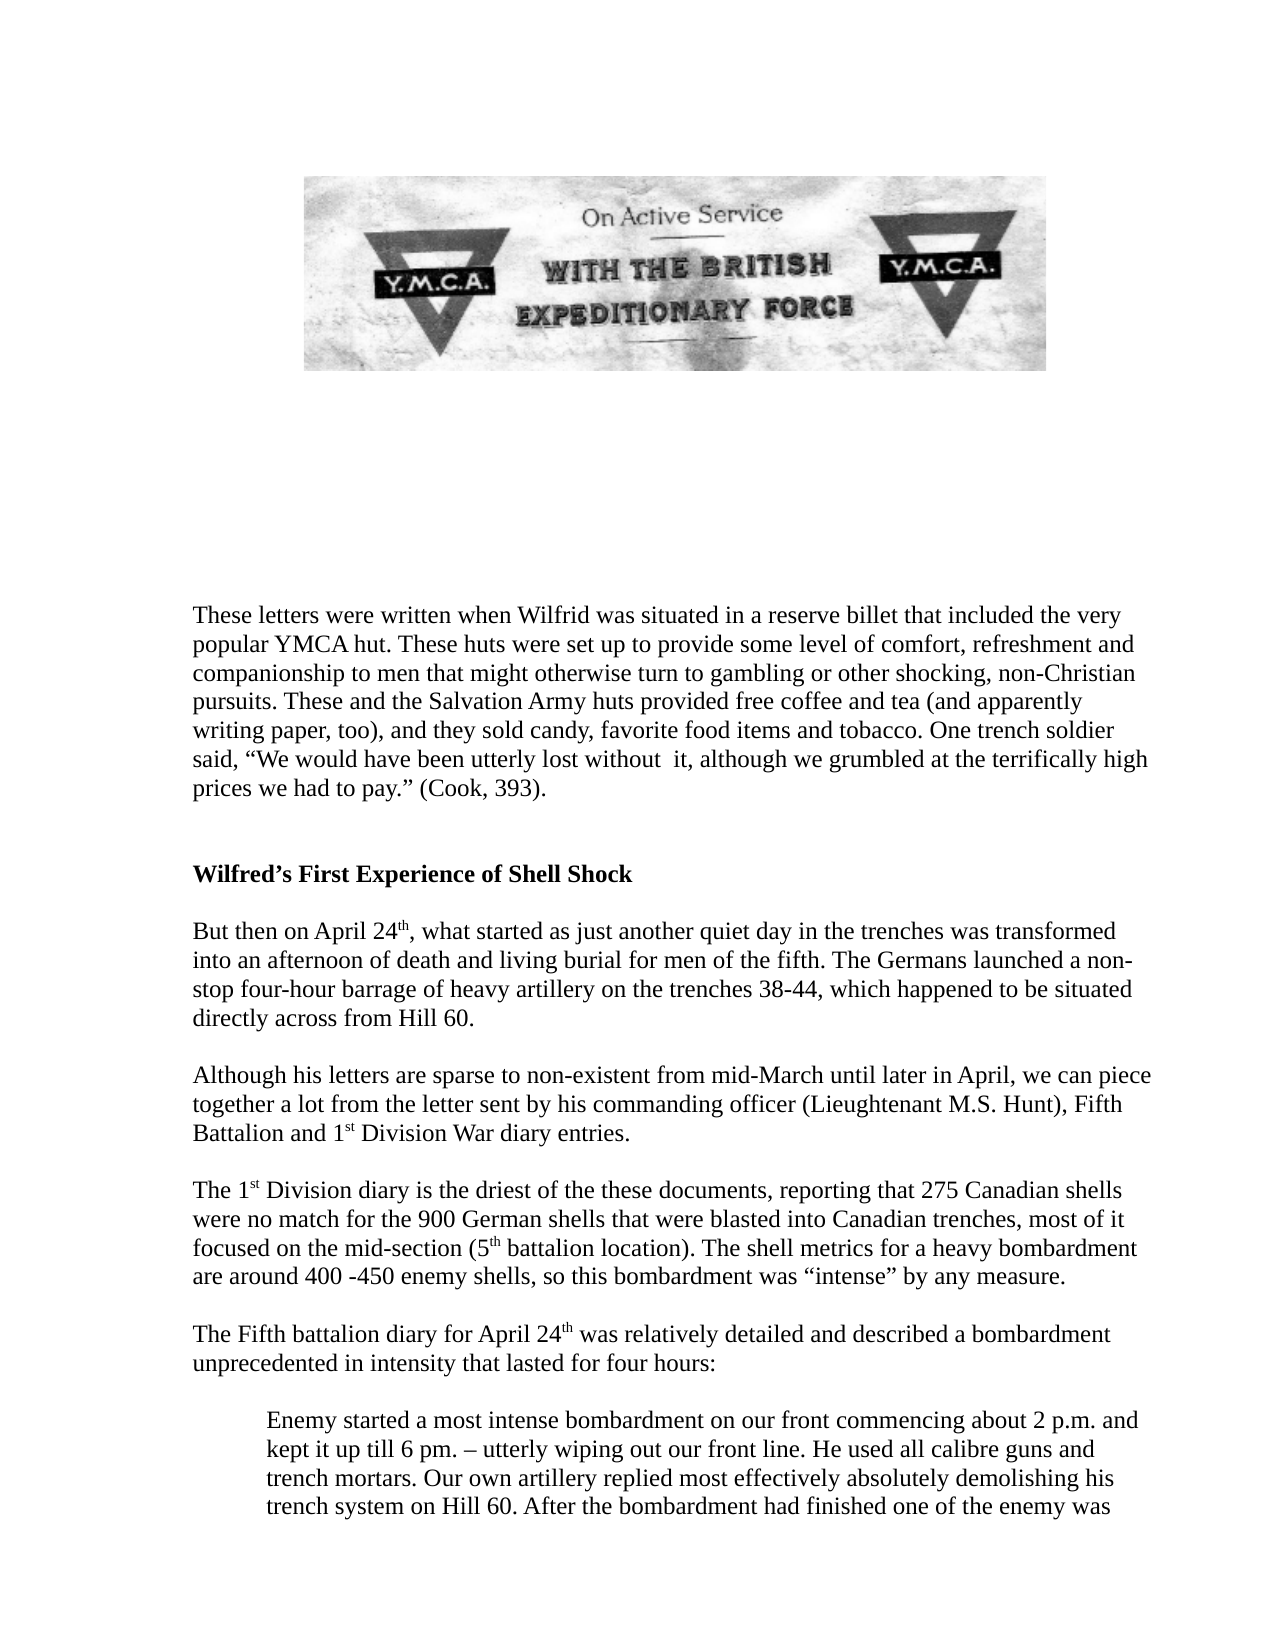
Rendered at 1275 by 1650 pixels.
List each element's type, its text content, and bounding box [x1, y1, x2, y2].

text Wilfred’s First Experience of Shell Shock [192, 859, 1158, 888]
text These letters were written when Wilfrid was situated in a reserve billet that included the very popular YMCA hut. These huts were set up to provide some level of comfort, refreshment and companionship to men that might otherwise turn to gambling or other shocking, non-Christian pursuits. These and the Salvation Army huts provided free coffee and tea (and apparently writing paper, too), and they sold candy, favorite food items and tobacco. One trench soldier said, “We would have been utterly lost without it, although we grumbled at the terrifically high prices we had to pay.” (Cook, 393). [192, 600, 1158, 801]
picture [303, 176, 1047, 371]
text But then on April 24th, what started as just another quiet day in the trenches was transformed into an afternoon of death and living burial for men of the fifth. The Germans launched a non-stop four-hour barrage of heavy artillery on the trenches 38-44, which happened to be situated directly across from Hill 60. [192, 916, 1158, 1031]
text Although his letters are sparse to non-existent from mid-March until later in April, we can piece together a lot from the letter sent by his commanding officer (Lieughtenant M.S. Hunt), Fifth Battalion and 1st Division War diary entries. [192, 1060, 1158, 1146]
text The 1st Division diary is the driest of the these documents, reporting that 275 Canadian shells were no match for the 900 German shells that were blasted into Canadian trenches, most of it focused on the mid-section (5th battalion location). The shell metrics for a heavy bombardment are around 400 -450 enemy shells, so this bombardment was “intense” by any measure. [192, 1175, 1158, 1290]
text The Fifth battalion diary for April 24th was relatively detailed and described a bombardment unprecedented in intensity that lasted for four hours: [192, 1319, 1158, 1376]
text Enemy started a most intense bombardment on our front commencing about 2 p.m. and kept it up till 6 pm. – utterly wiping out our front line. He used all calibre guns and trench mortars. Our own artillery replied most effectively absolutely demolishing his trench system on Hill 60. After the bombardment had finished one of the enemy was [266, 1405, 1158, 1520]
